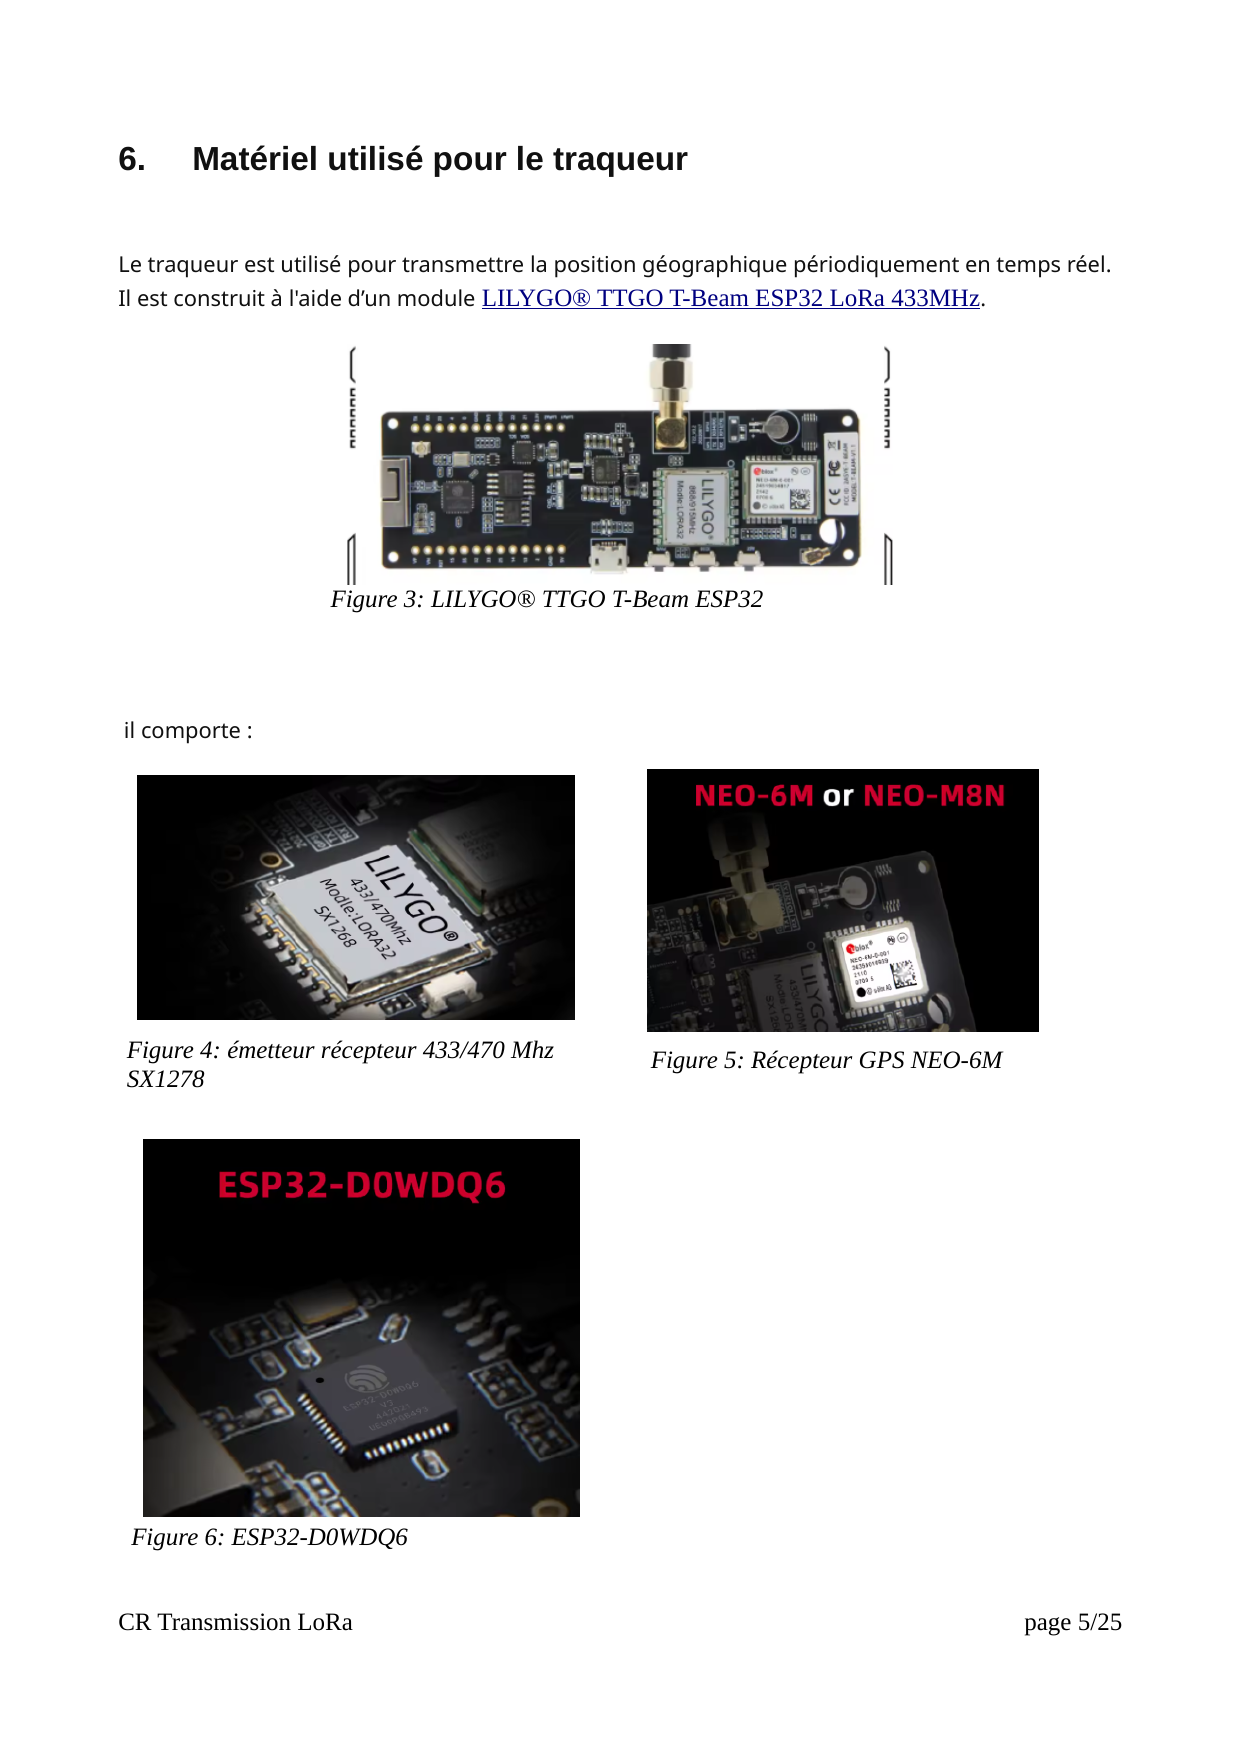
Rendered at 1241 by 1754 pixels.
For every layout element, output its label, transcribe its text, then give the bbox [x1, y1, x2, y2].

picture [638, 769, 1046, 1045]
subtitle Matériel utilisé pour le traqueur [118, 139, 1122, 177]
text Figure 5: Récepteur GPS NEO-6M [651, 788, 1058, 1074]
subtitle il comporte : [118, 715, 1122, 745]
picture [330, 344, 910, 585]
text Figure 6: ESP32-D0WDQ6 [131, 1523, 586, 1551]
text Figure 3: LILYGO® TTGO T-Beam ESP32 [330, 585, 910, 613]
text Figure 4: émetteur récepteur 433/470 Mhz SX1278 [127, 1036, 582, 1093]
picture [131, 1139, 587, 1523]
picture [126, 775, 583, 1036]
subtitle Le traqueur est utilisé pour transmettre la position géographique périodiquement en temps réel. Il est construit à l'aide d’un module LILYGO® TTGO T-Beam ESP32 LoRa 433MHz. [118, 249, 1122, 313]
